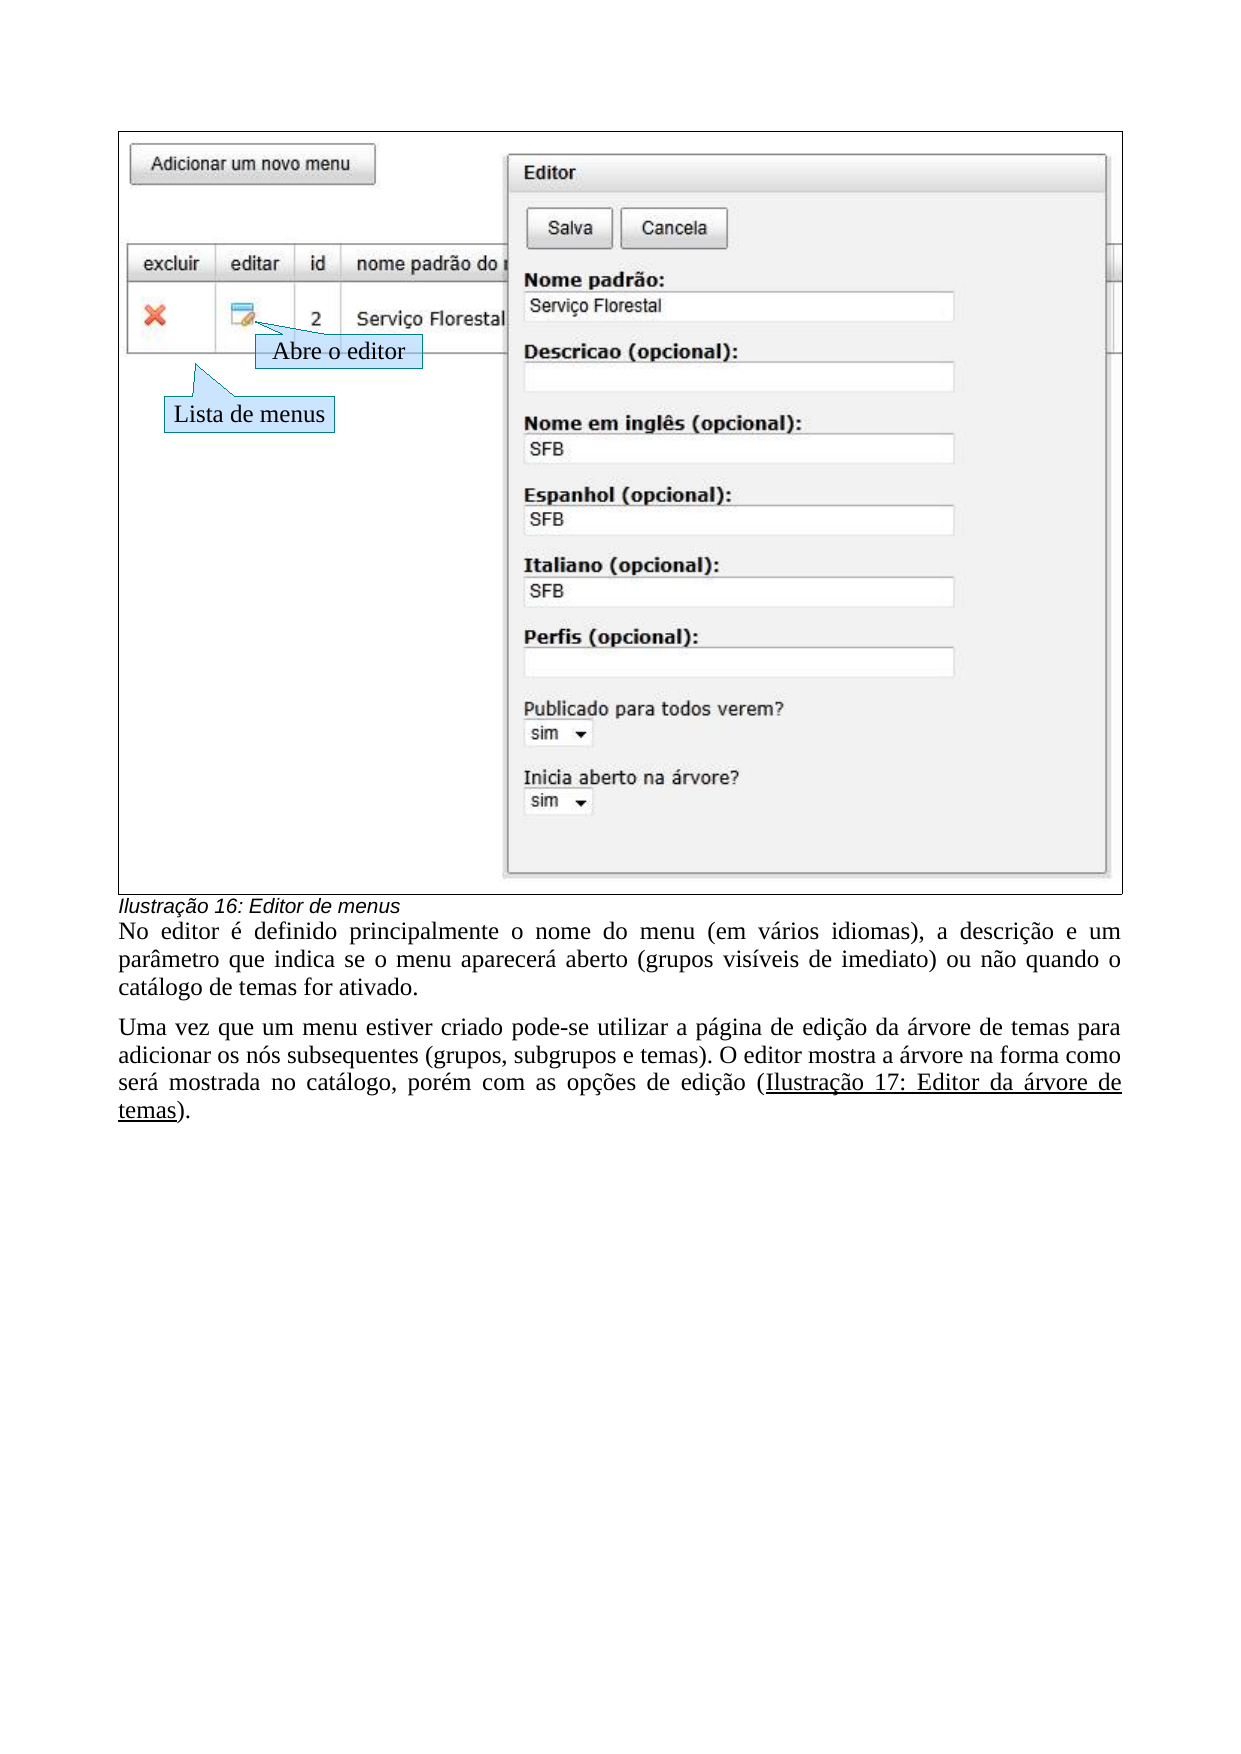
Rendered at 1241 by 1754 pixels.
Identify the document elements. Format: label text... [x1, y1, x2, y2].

text Ilustração 16: Editor de menus [118, 895, 1122, 917]
text [118, 118, 1122, 130]
list Documentação: área onde fica a documentação da versão mais atual. Inclui também o histórico das versões, história do i3Geo, procedimentos de instalação, etc. http://softwarepublico.gov.br/dotlrn/clubs/i3geo/one-community?page_num=3 [165, 364, 334, 432]
text Uma vez que um menu estiver criado pode-se utilizar a página de edição da árvore de temas para adicionar os nós subsequentes (grupos, subgrupos e temas). O editor mostra a árvore na forma como será mostrada no catálogo, porém com as opções de edição (Ilustração 17: Editor da árvore de temas). [118, 1013, 1122, 1124]
list Documentação: área onde fica a documentação da versão mais atual. Inclui também o histórico das versões, história do i3Geo, procedimentos de instalação, etc. http://softwarepublico.gov.br/dotlrn/clubs/i3geo/one-community?page_num=3 [256, 322, 422, 368]
text No editor é definido principalmente o nome do menu (em vários idiomas), a descrição e um parâmetro que indica se o menu aparecerá aberto (grupos visíveis de imediato) ou não quando o catálogo de temas for ativado. [118, 917, 1122, 1001]
picture [119, 132, 1122, 894]
